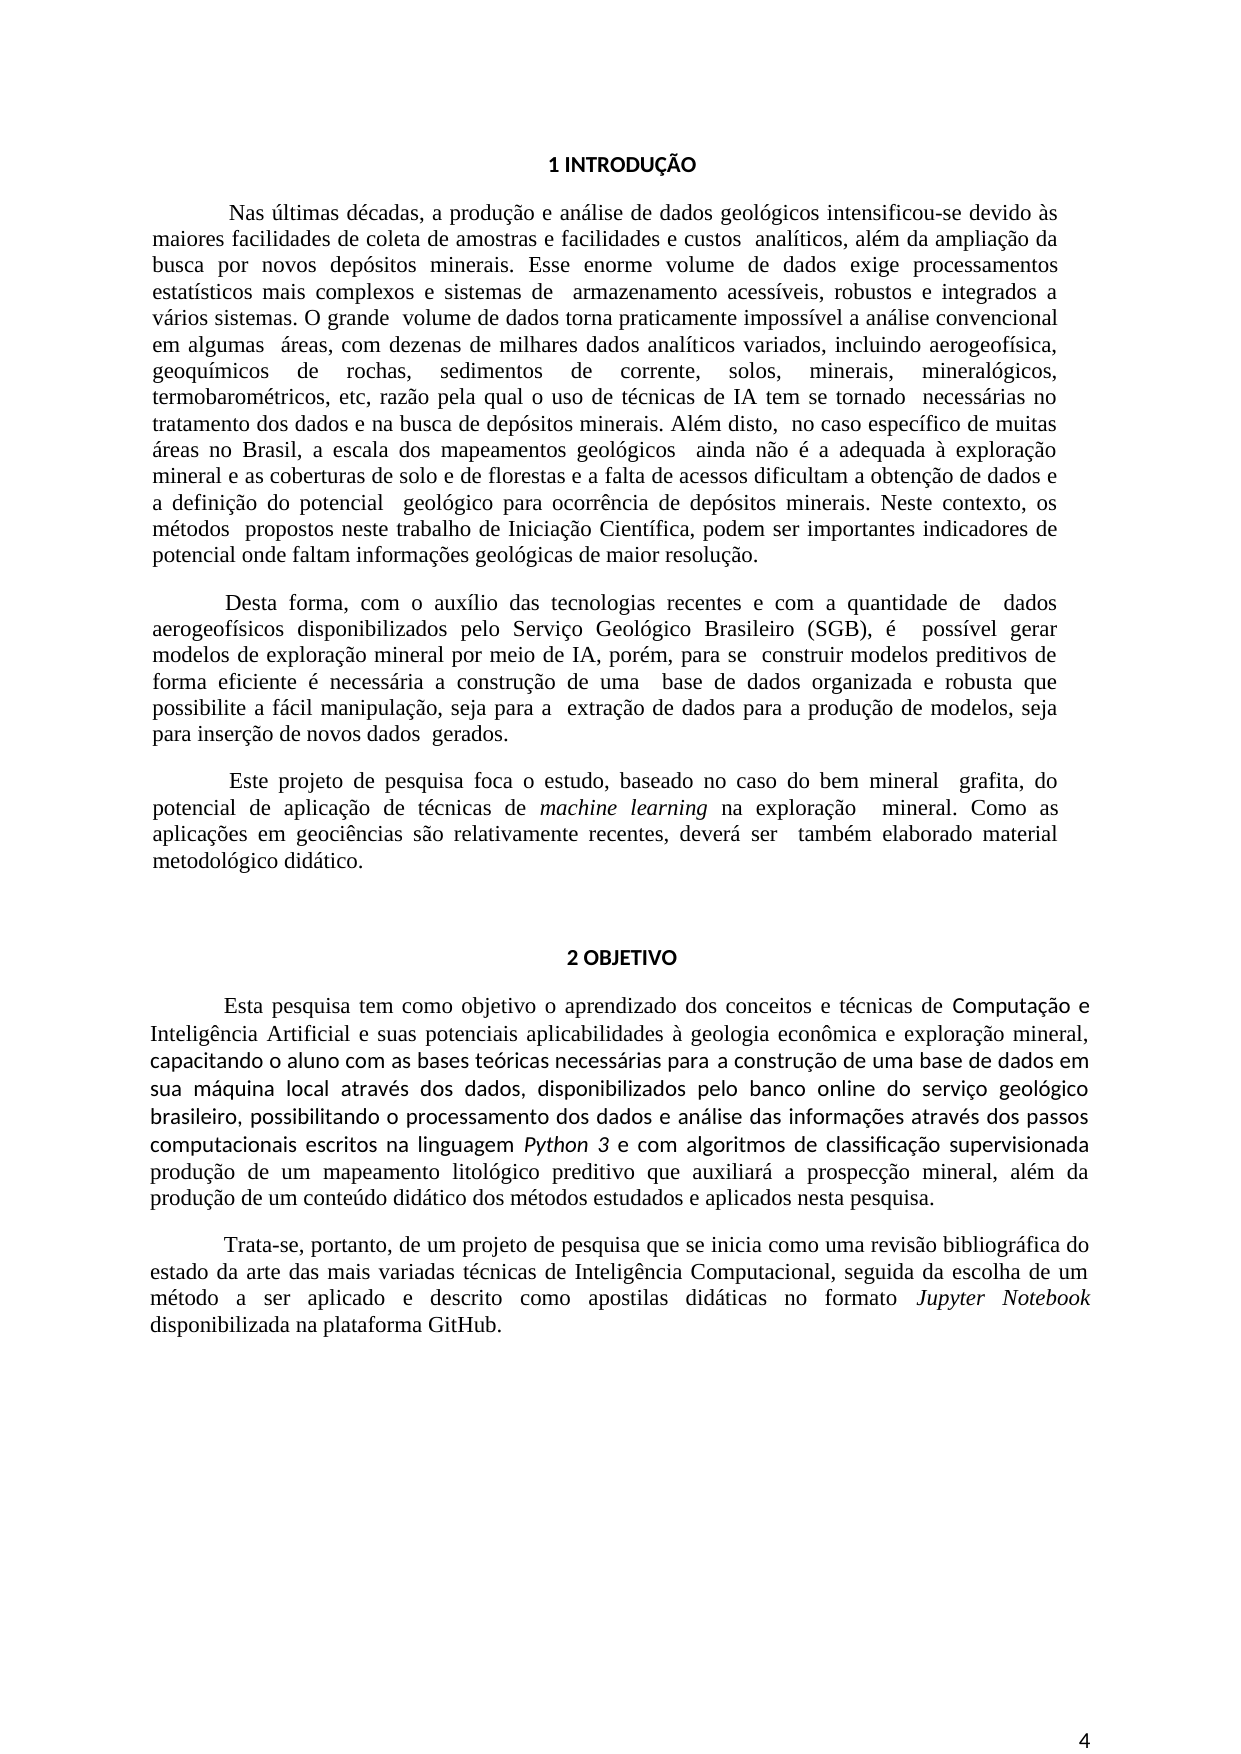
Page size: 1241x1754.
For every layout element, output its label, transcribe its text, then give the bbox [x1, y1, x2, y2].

text Este projeto de pesquisa foca o estudo, baseado no caso do bem mineral grafita, do potencial de aplicação de técnicas de machine learning na exploração mineral. Como as aplicações em geociências são relativamente recentes, deverá ser também elaborado material metodológico didático. [152, 768, 1059, 873]
text Desta forma, com o auxílio das tecnologias recentes e com a quantidade de dados aerogeofísicos disponibilizados pelo Serviço Geológico Brasileiro (SGB), é possível gerar modelos de exploração mineral por meio de IA, porém, para se construir modelos preditivos de forma eficiente é necessária a construção de uma base de dados organizada e robusta que possibilite a fácil manipulação, seja para a extração de dados para a produção de modelos, seja para inserção de novos dados gerados. [152, 589, 1059, 747]
text Trata-se, portanto, de um projeto de pesquisa que se inicia como uma revisão bibliográfica do estado da arte das mais variadas técnicas de Inteligência Computacional, seguida da escolha de um método a ser aplicado e descrito como apostilas didáticas no formato Jupyter Notebook disponibilizada na plataforma GitHub. [150, 1232, 1090, 1337]
text Esta pesquisa tem como objetivo o aprendizado dos conceitos e técnicas de Computação e Inteligência Artificial e suas potenciais aplicabilidades à geologia econômica e exploração mineral, capacitando o aluno com as bases teóricas necessárias para a construção de uma base de dados em sua máquina local através dos dados, disponibilizados pelo banco online do serviço geológico brasileiro, possibilitando o processamento dos dados e análise das informações através dos passos computacionais escritos na linguagem Python 3 e com algoritmos de classificação supervisionada produção de um mapeamento litológico preditivo que auxiliará a prospecção mineral, além da produção de um conteúdo didático dos métodos estudados e aplicados nesta pesquisa. [150, 992, 1090, 1211]
text Nas últimas décadas, a produção e análise de dados geológicos intensificou-se devido às maiores facilidades de coleta de amostras e facilidades e custos analíticos, além da ampliação da busca por novos depósitos minerais. Esse enorme volume de dados exige processamentos estatísticos mais complexos e sistemas de armazenamento acessíveis, robustos e integrados a vários sistemas. O grande volume de dados torna praticamente impossível a análise convencional em algumas áreas, com dezenas de milhares dados analíticos variados, incluindo aerogeofísica, geoquímicos de rochas, sedimentos de corrente, solos, minerais, mineralógicos, termobarométricos, etc, razão pela qual o uso de técnicas de IA tem se tornado necessárias no tratamento dos dados e na busca de depósitos minerais. Além disto, no caso específico de muitas áreas no Brasil, a escala dos mapeamentos geológicos ainda não é a adequada à exploração mineral e as coberturas de solo e de florestas e a falta de acessos dificultam a obtenção de dados e a definição do potencial geológico para ocorrência de depósitos minerais. Neste contexto, os métodos propostos neste trabalho de Iniciação Científica, podem ser importantes indicadores de potencial onde faltam informações geológicas de maior resolução. [152, 199, 1059, 568]
subtitle 1 INTRODUÇÃO [153, 150, 1090, 178]
subtitle 2 OBJETIVO [153, 943, 1090, 971]
